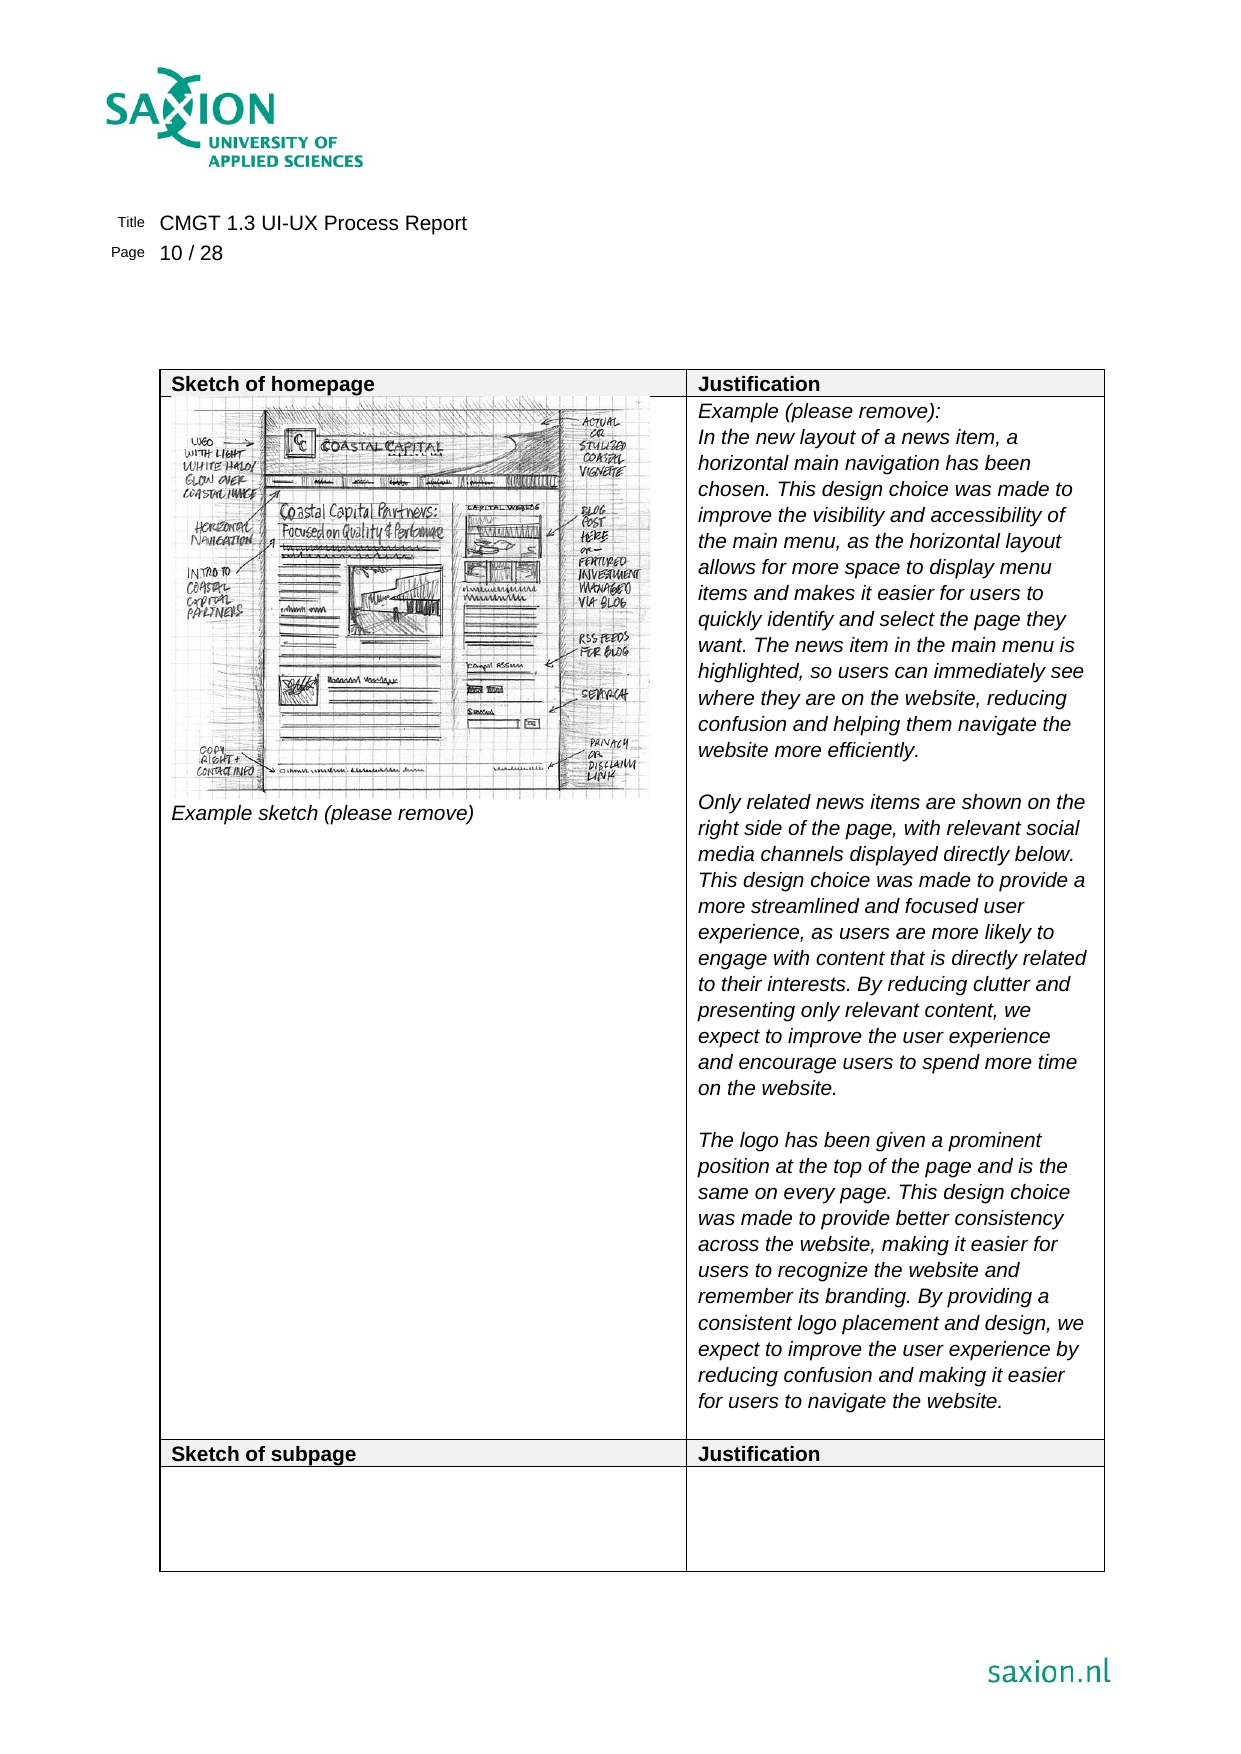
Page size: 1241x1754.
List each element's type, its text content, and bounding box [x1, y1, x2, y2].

table_cell [687, 1467, 1104, 1571]
picture [171, 396, 650, 799]
table_cell [161, 1467, 686, 1571]
table_cell Example sketch (please remove) [161, 397, 686, 1438]
picture [0, 1632, 1241, 1754]
table_header Sketch of homepage [161, 370, 686, 396]
picture [76, 59, 393, 178]
table_cell Example (please remove): In the new layout of a news item, a horizontal main navigation has been chosen. This design choice was made to improve the visibility and accessibility of the main menu, as the horizontal layout allows for more space to display menu items and makes it easier for users to quickly identify and select the page they want. The news item in the main menu is highlighted, so users can immediately see where they are on the website, reducing confusion and helping them navigate the website more efficiently. Only related news items are shown on the right side of the page, with relevant social media channels displayed directly below. This design choice was made to provide a more streamlined and focused user experience, as users are more likely to engage with content that is directly related to their interests. By reducing clutter and presenting only relevant content, we expect to improve the user experience and encourage users to spend more time on the website. The logo has been given a prominent position at the top of the page and is the same on every page. This design choice was made to provide better consistency across the website, making it easier for users to recognize the website and remember its branding. By providing a consistent logo placement and design, we expect to improve the user experience by reducing confusion and making it easier for users to navigate the website. [687, 397, 1104, 1438]
table_cell Justification [687, 1440, 1104, 1466]
table_header Justification [687, 370, 1104, 396]
table_cell Sketch of subpage [161, 1440, 686, 1466]
